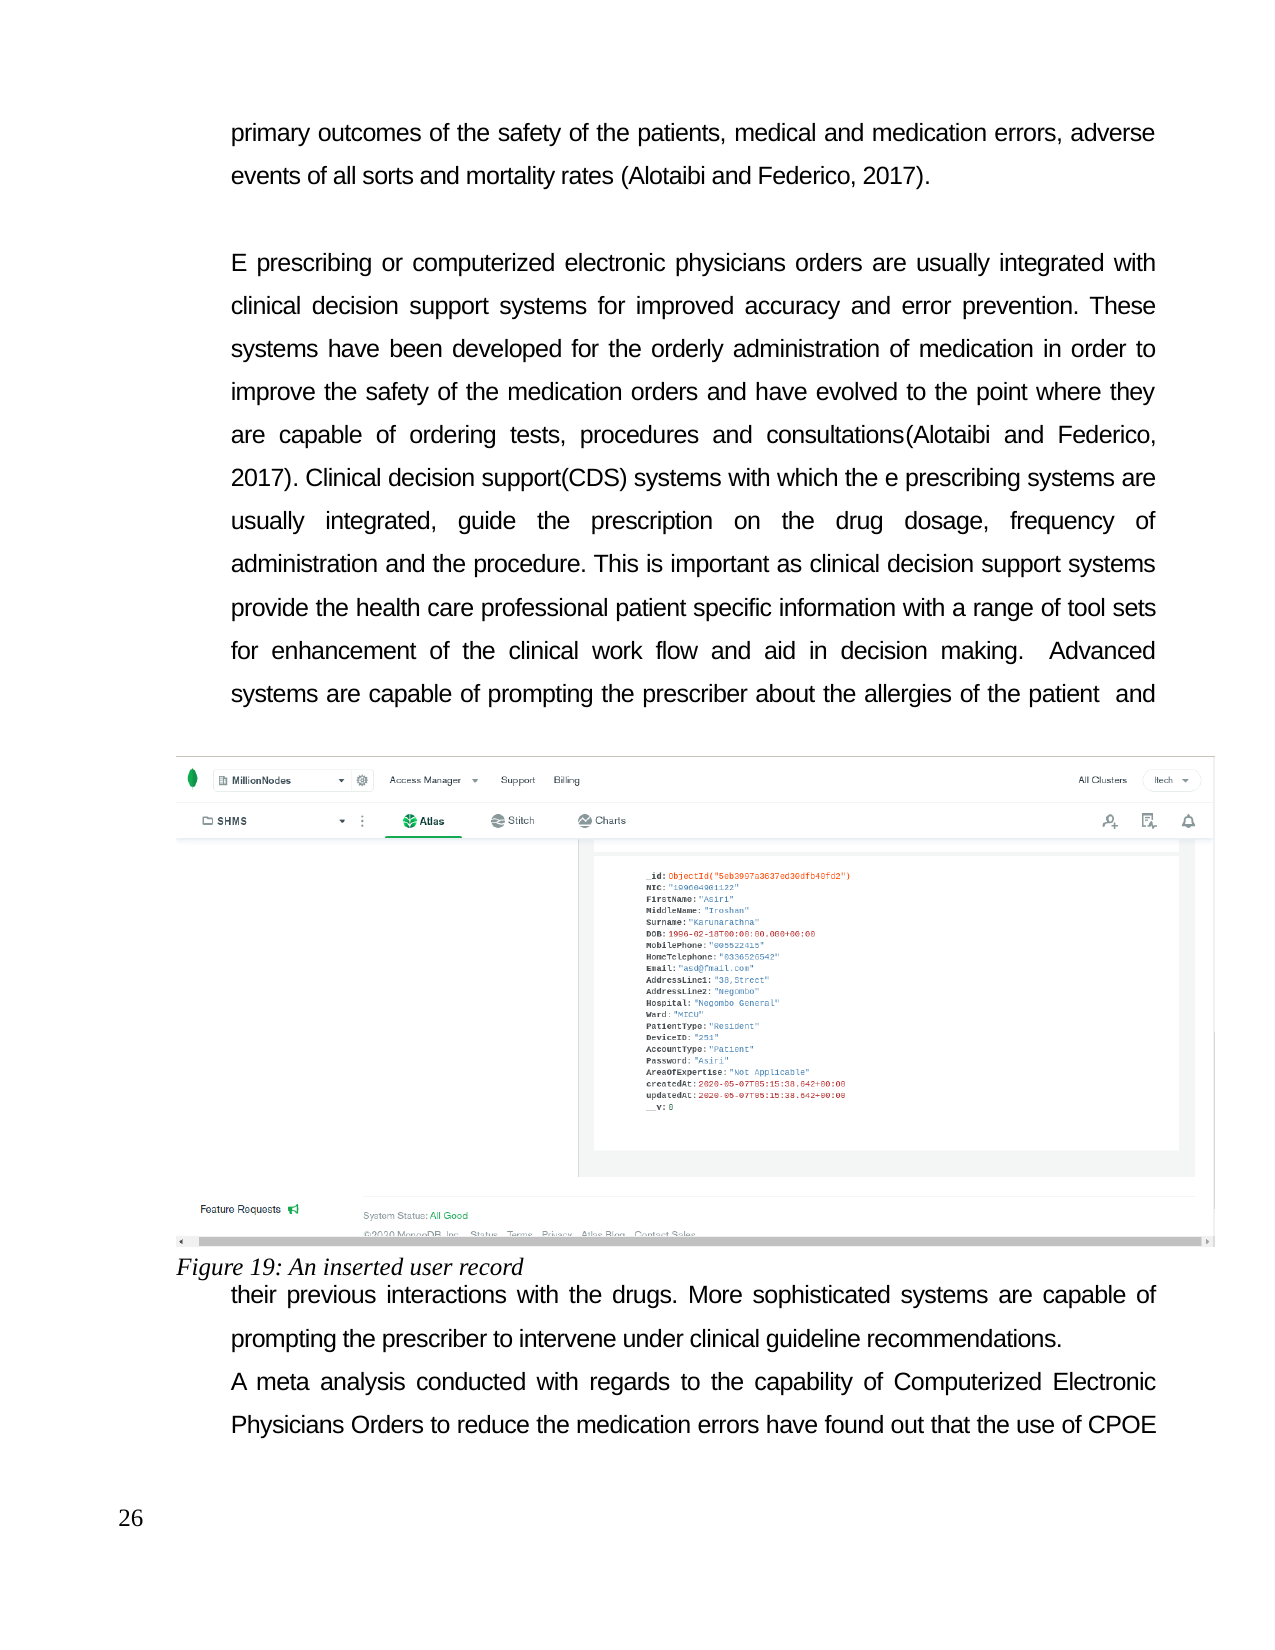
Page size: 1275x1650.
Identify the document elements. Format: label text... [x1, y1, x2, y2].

text their previous interactions with the drugs. More sophisticated systems are capable of prompting the prescriber to intervene under clinical guideline recommendations. [231, 1281, 1157, 1352]
text E prescribing or computerized electronic physicians orders are usually integrated with clinical decision support systems for improved accuracy and error prevention. These systems have been developed for the orderly administration of medication in order to improve the safety of the medication orders and have evolved to the point where they are capable of ordering tests, procedures and consultations(Alotaibi and Federico, 2017)⁠. Clinical decision support(CDS) systems with which the e prescribing systems are usually integrated, guide the prescription on the drug dosage, frequency of administration and the procedure. This is important as clinical decision support systems provide the health care professional patient specific information with a range of tool sets for enhancement of the clinical work flow and aid in decision making. Advanced systems are capable of prompting the prescriber about the allergies of the patient and [231, 247, 1157, 744]
picture [176, 756, 1215, 1247]
text A meta analysis conducted with regards to the capability of Computerized Electronic Physicians Orders to reduce the medication errors have found out that the use of CPOE [231, 1367, 1157, 1439]
text primary outcomes of the safety of the patients, medical and medication errors, adverse events of all sorts and mortality rates (Alotaibi and Federico, 2017)⁠. [231, 118, 1157, 190]
text Figure 19: An inserted user record [176, 1247, 1215, 1281]
